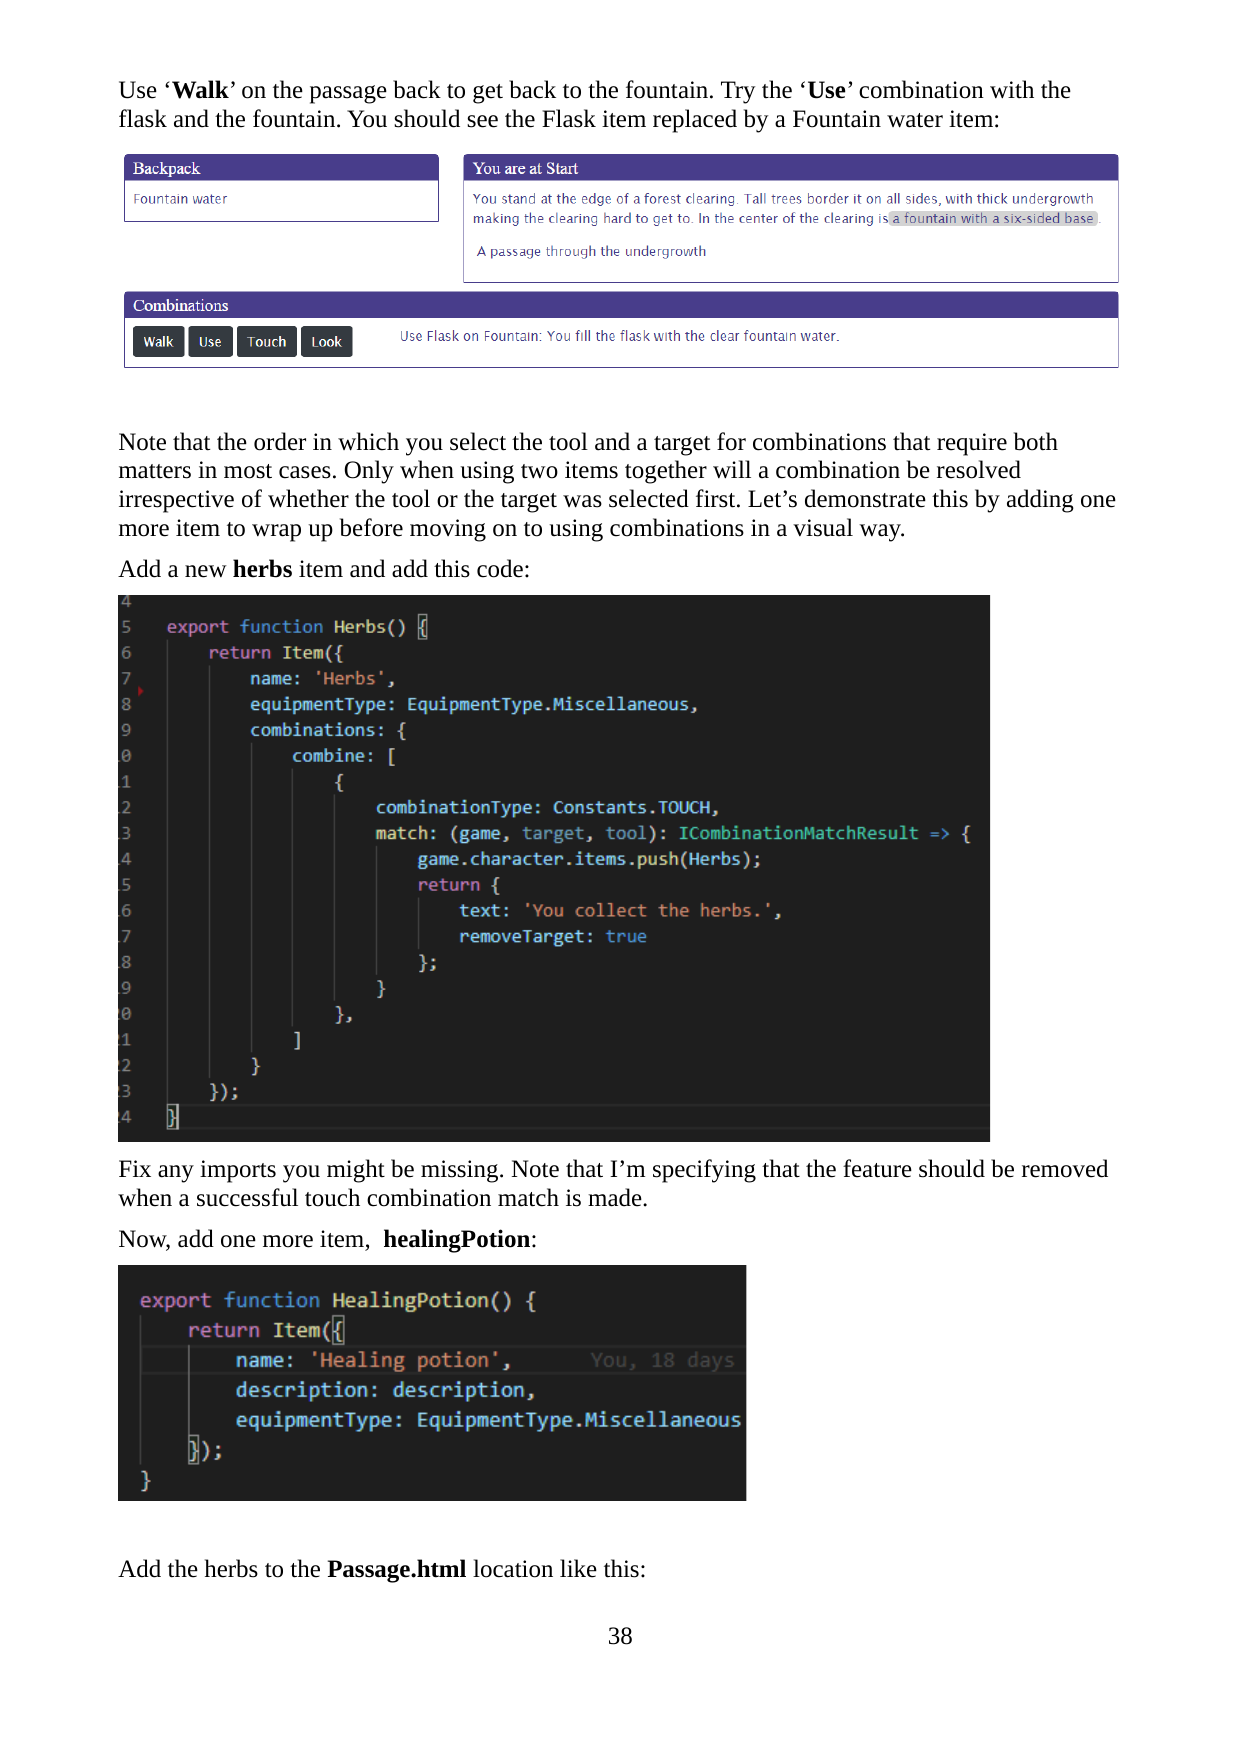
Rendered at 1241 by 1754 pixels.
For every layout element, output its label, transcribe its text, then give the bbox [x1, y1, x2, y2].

text Fix any imports you might be missing. Note that I’m specifying that the feature should be removed when a successful touch combination match is made. [118, 1154, 1122, 1212]
text Note that the order in which you select the tool and a target for combinations that require both matters in most cases. Only when using two items together will a combination be resolved irrespective of whether the tool or the target was selected first. Let’s demonstrate this by adding one more item to wrap up before moving on to using combinations in a visual way. [118, 427, 1122, 542]
text Add the herbs to the Passage.html location like this: [118, 1554, 1122, 1583]
text Add a new herbs item and add this code: [118, 554, 1122, 583]
text Use ‘Walk’ on the passage back to get back to the fountain. Try the ‘Use’ combination with the flask and the fountain. You should see the Flask item replaced by a Fountain water item: [118, 75, 1122, 132]
text Now, add one more item, healingPotion: [118, 1224, 1122, 1253]
